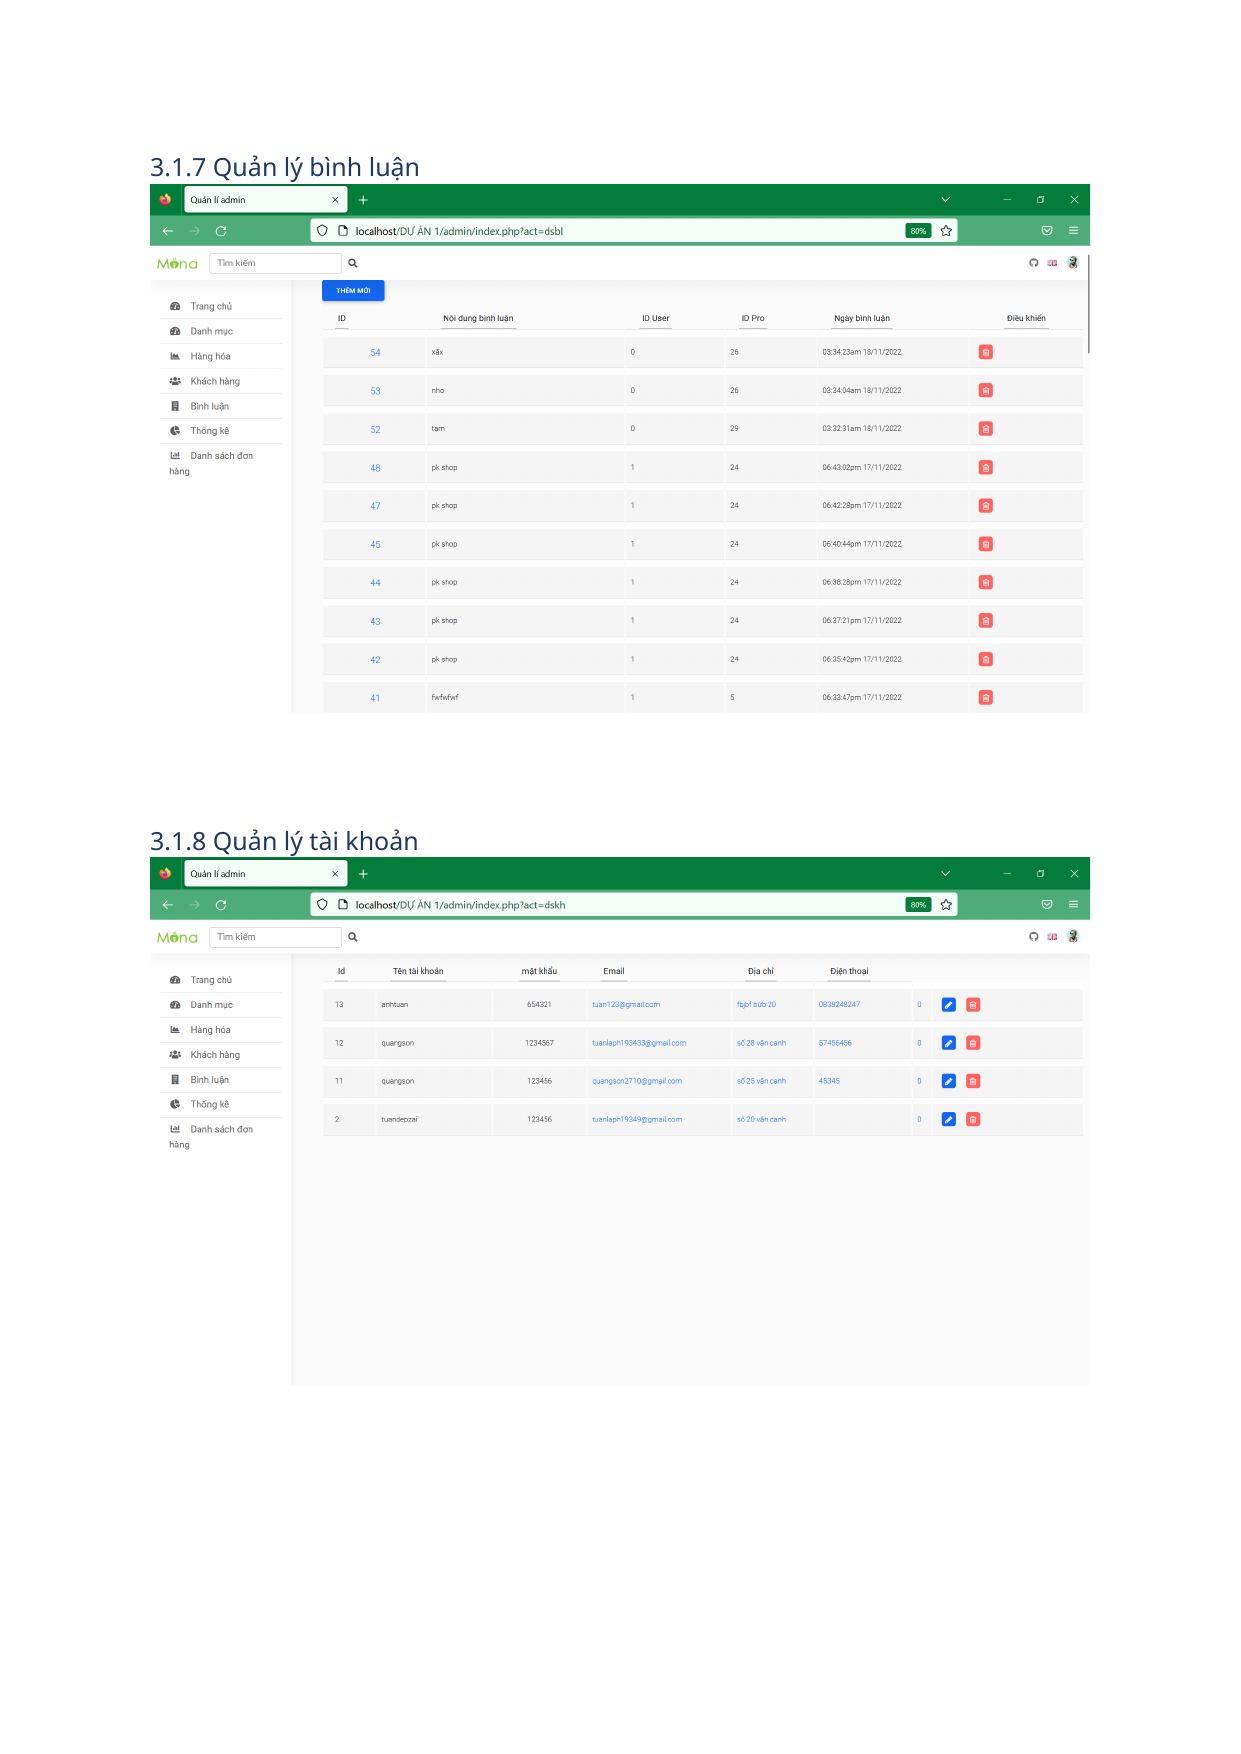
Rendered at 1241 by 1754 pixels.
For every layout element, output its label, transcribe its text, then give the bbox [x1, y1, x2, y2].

subtitle 3.1.7 Quản lý bình luận [150, 150, 1090, 184]
subtitle 3.1.8 Quản lý tài khoản [150, 823, 1090, 857]
